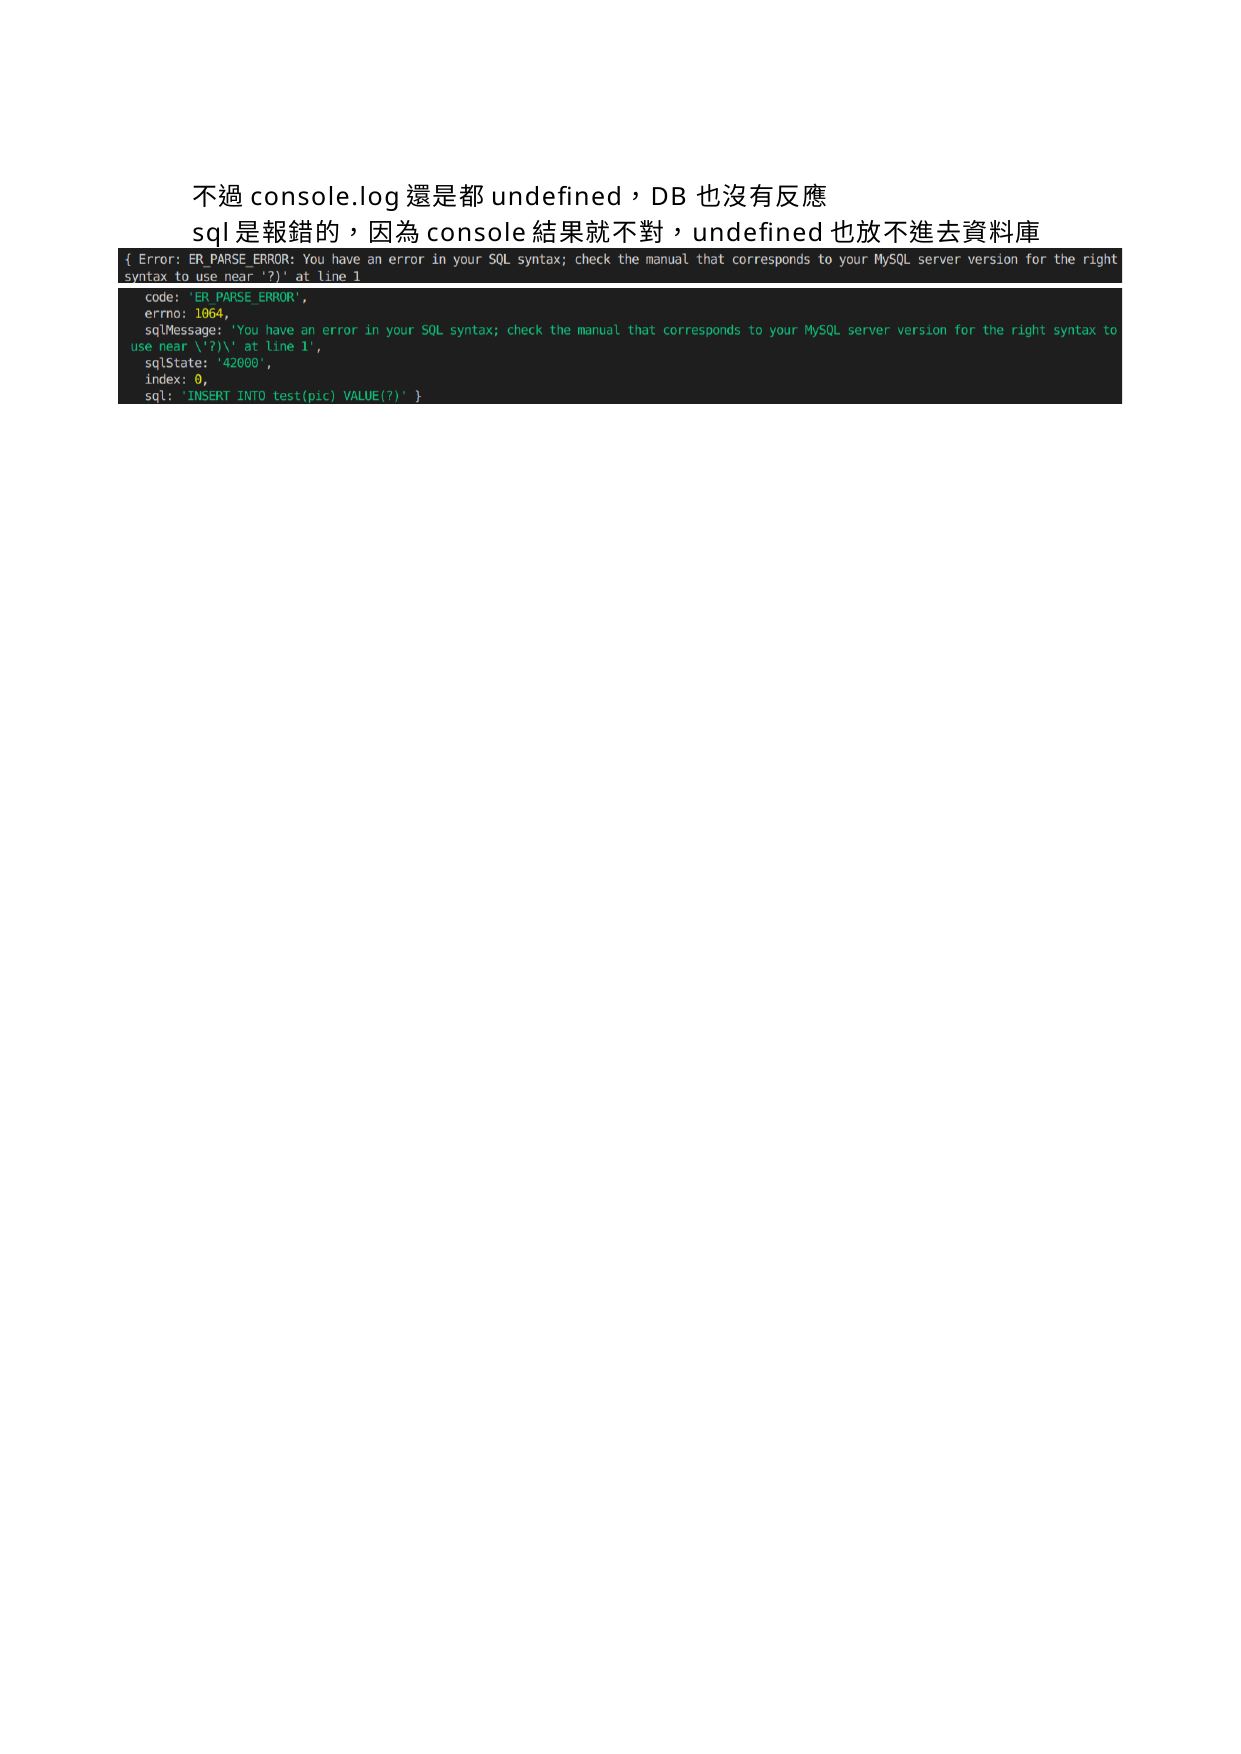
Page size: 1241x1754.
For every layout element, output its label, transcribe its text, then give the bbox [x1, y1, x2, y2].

picture [118, 248, 1123, 283]
picture [118, 288, 1123, 404]
text sql是報錯的，因為console結果就不對，undefined也放不進去資料庫 [118, 213, 1122, 248]
text 不過console.log還是都undefined，DB 也沒有反應 [118, 176, 1122, 213]
